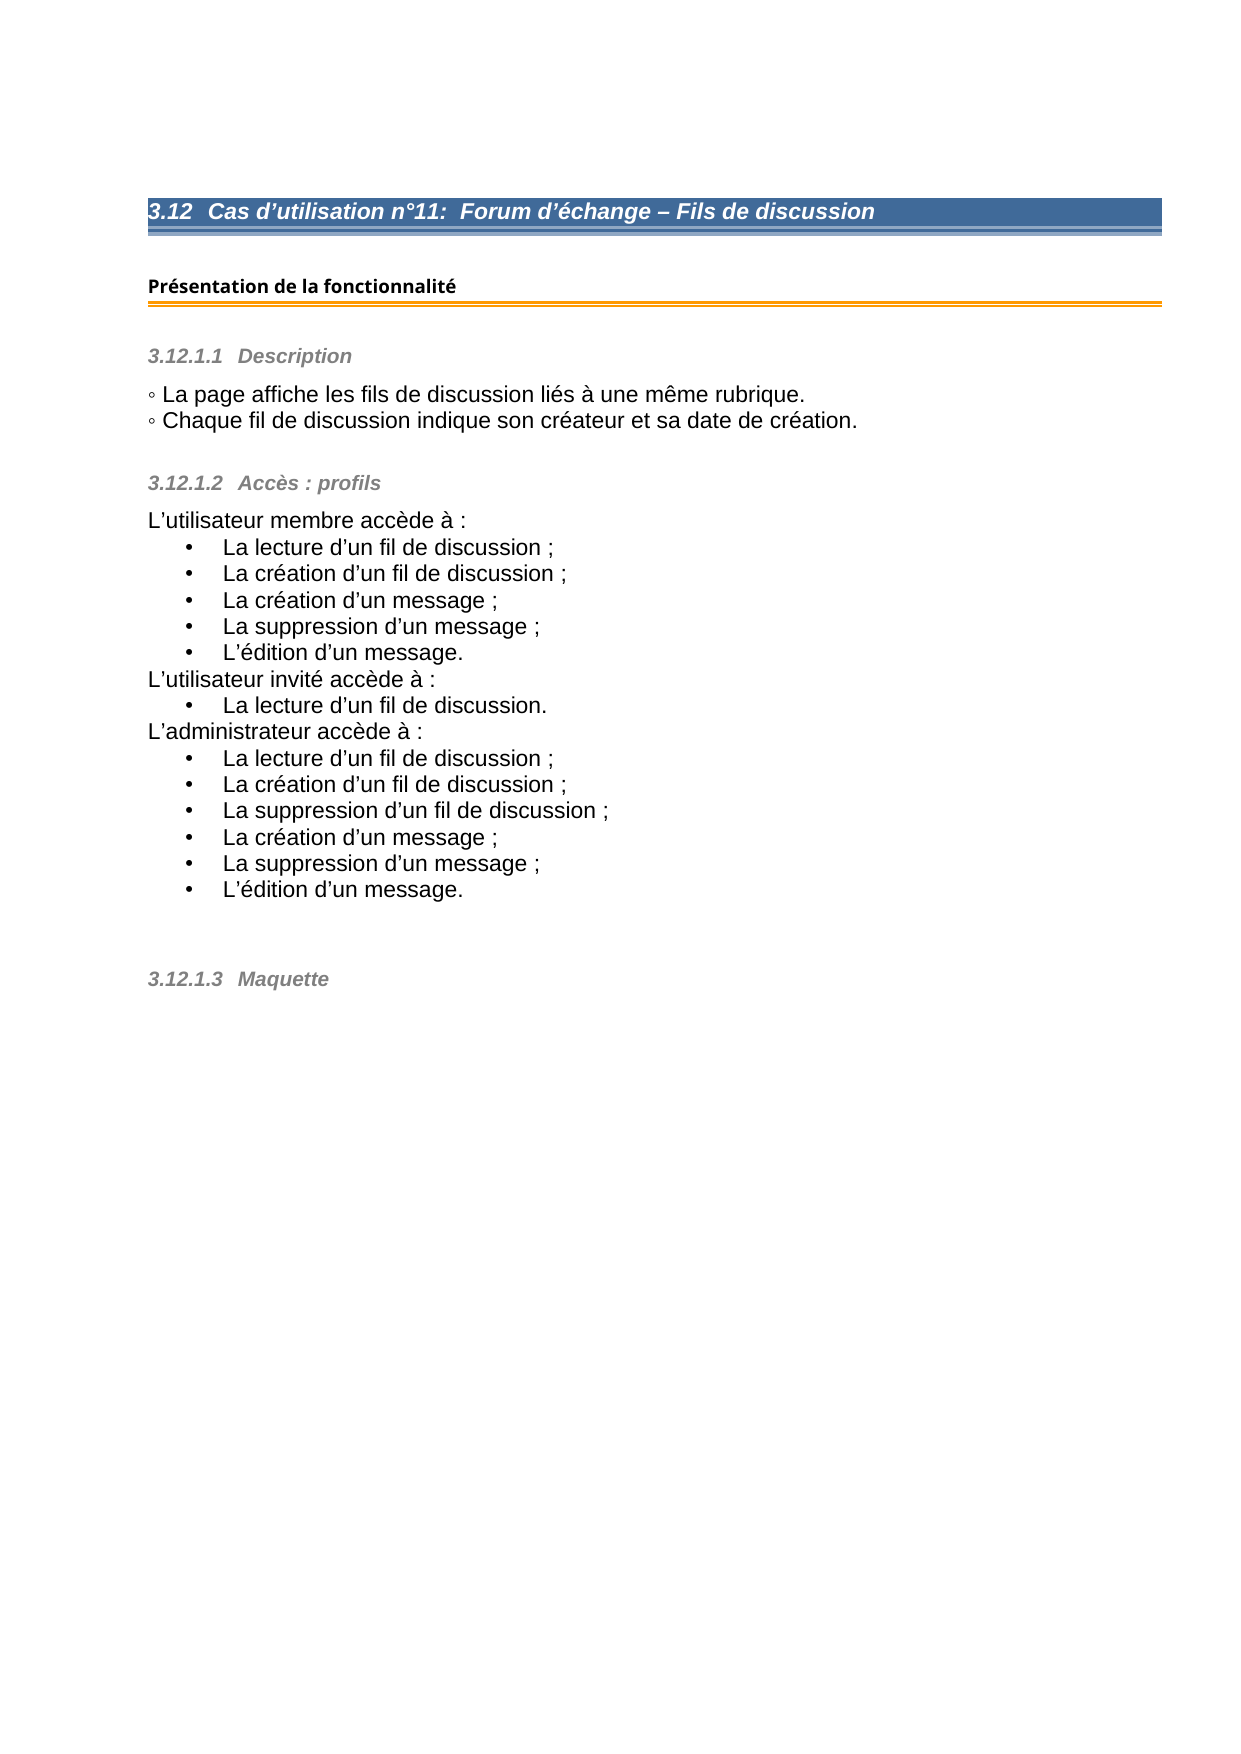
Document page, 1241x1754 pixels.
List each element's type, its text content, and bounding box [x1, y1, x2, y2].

text L’utilisateur invité accède à : [148, 666, 1162, 692]
list La création d’un fil de discussion ; [185, 771, 1162, 797]
list L’édition d’un message. [185, 639, 1162, 666]
list La lecture d’un fil de discussion. [185, 692, 1162, 718]
subtitle Présentation de la fonctionnalité [148, 273, 1162, 301]
subtitle Accès : profils [148, 471, 1162, 495]
text L’utilisateur membre accède à : [148, 507, 1162, 534]
list L’édition d’un message. [185, 876, 1162, 903]
text ◦ Chaque fil de discussion indique son créateur et sa date de création. [148, 407, 1162, 433]
list La création d’un message ; [185, 824, 1162, 850]
list La suppression d’un fil de discussion ; [185, 797, 1162, 824]
text ◦ La page affiche les fils de discussion liés à une même rubrique. [148, 381, 1162, 407]
list La suppression d’un message ; [185, 850, 1162, 876]
list La lecture d’un fil de discussion ; [185, 534, 1162, 560]
subtitle Description [148, 344, 1162, 368]
list La création d’un fil de discussion ; [185, 560, 1162, 587]
text L’administrateur accède à : [148, 718, 1162, 745]
subtitle Maquette [148, 967, 1162, 991]
subtitle Cas d’utilisation n°11: Forum d’échange – Fils de discussion [148, 198, 1162, 226]
list La suppression d’un message ; [185, 613, 1162, 639]
list La création d’un message ; [185, 587, 1162, 613]
list La lecture d’un fil de discussion ; [185, 745, 1162, 771]
